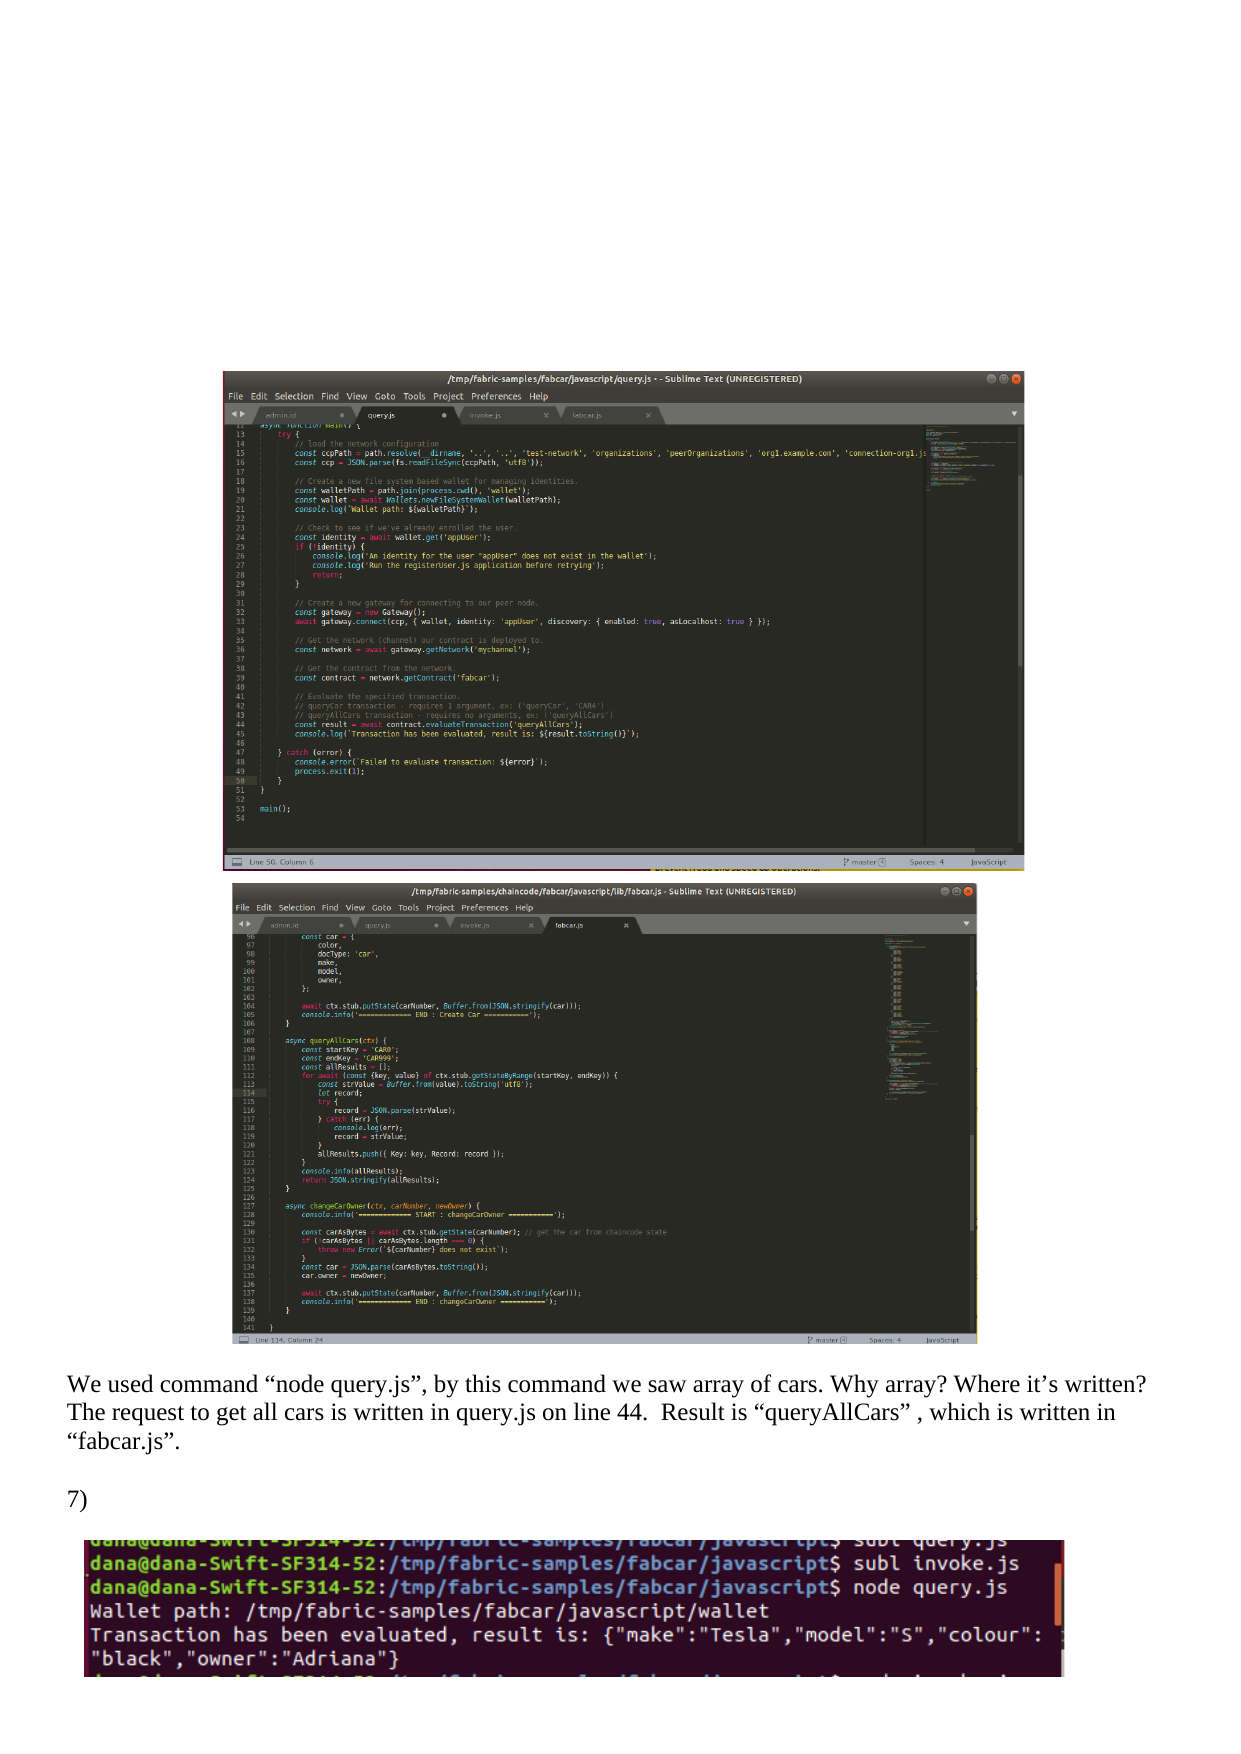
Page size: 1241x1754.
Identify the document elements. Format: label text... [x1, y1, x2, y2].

picture [376, 883, 978, 1344]
picture [84, 1540, 395, 1653]
text 7) [67, 1484, 1178, 1512]
text We used command “node query.js”, by this command we saw array of cars. Why array? Where it’s written? The request to get all cars is written in query.js on line 44. Result is “queryAllCars” , which is written in “fabcar.js”. [67, 1369, 1178, 1455]
picture [359, 371, 1025, 871]
